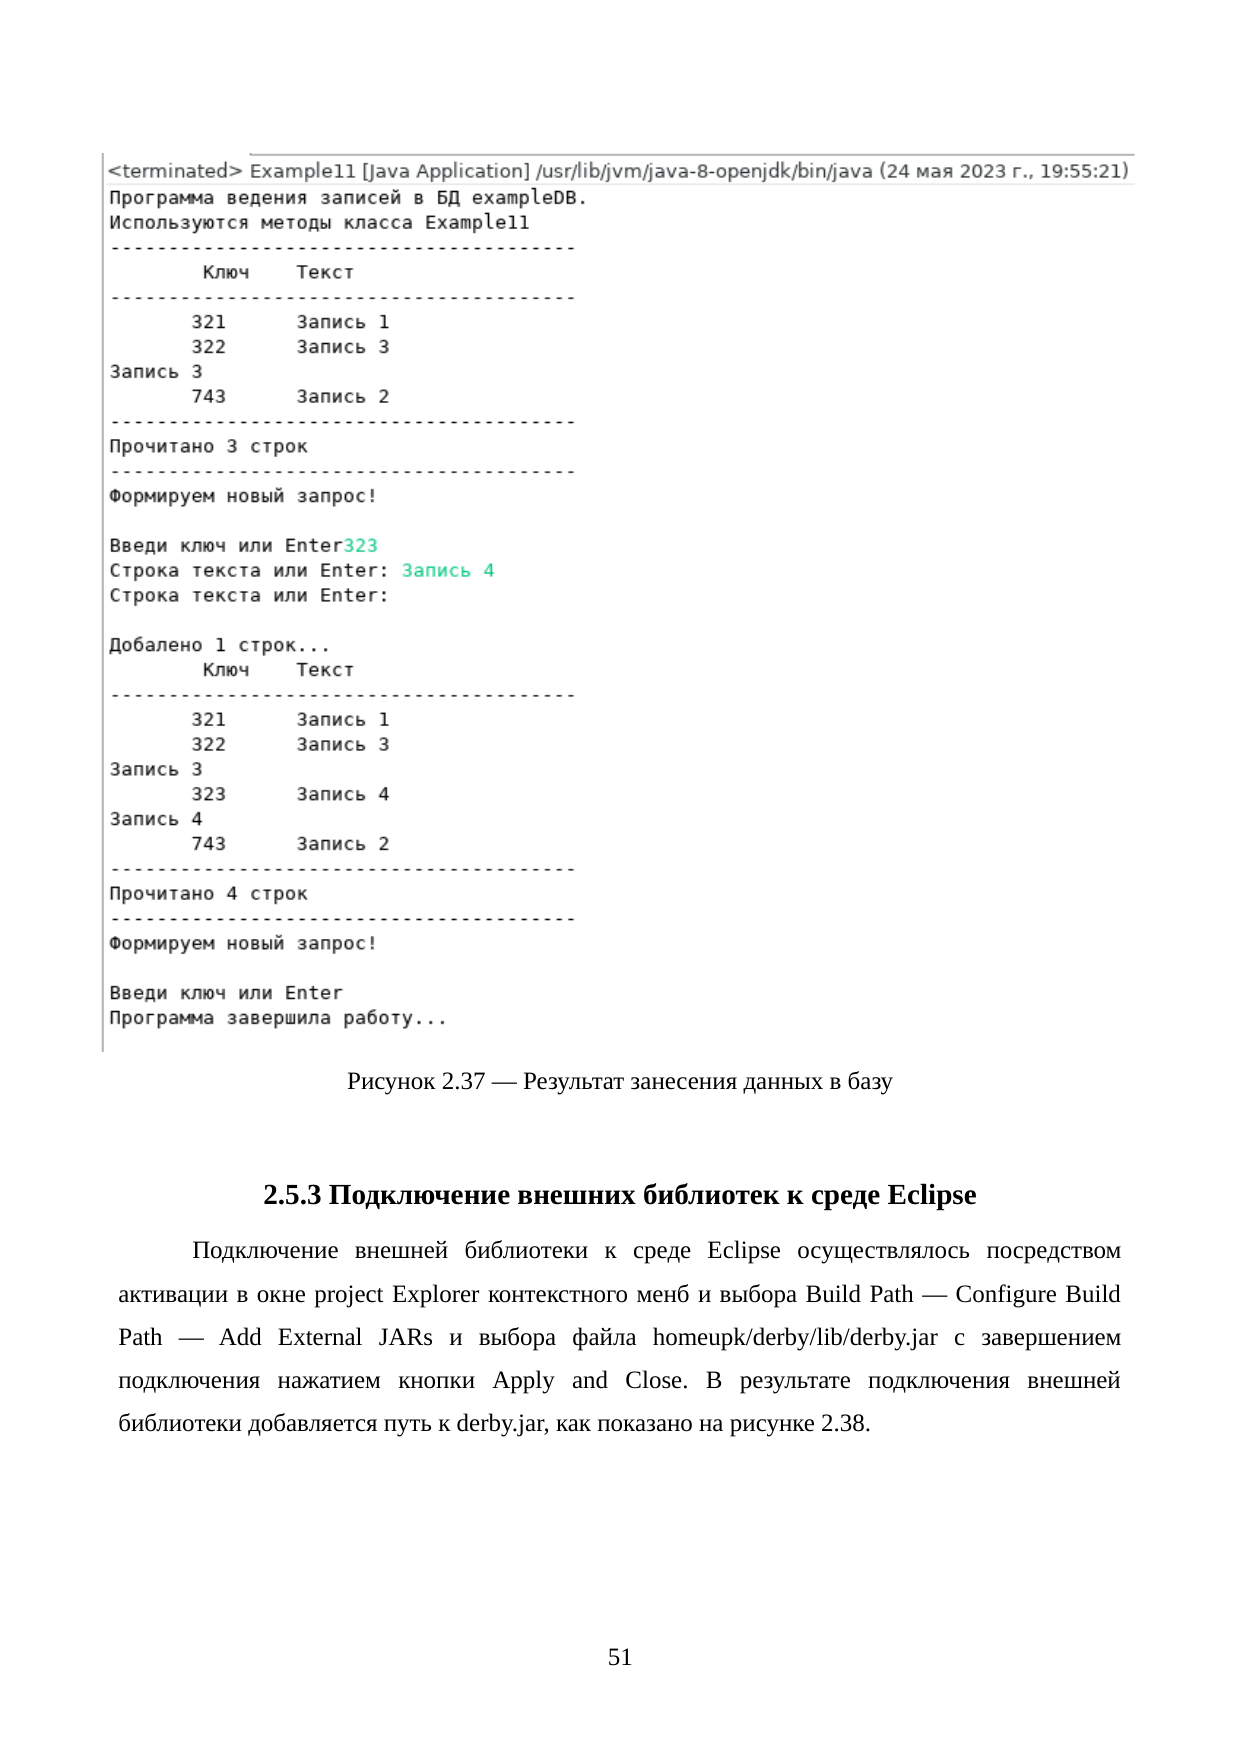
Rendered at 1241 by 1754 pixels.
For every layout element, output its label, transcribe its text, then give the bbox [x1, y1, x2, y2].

text Подключение внешней библиотеки к среде Eclipse осуществлялось посредством активации в окне project Explorer контекстного менб и выбора Build Path — Configure Build Path — Add External JARs и выбора файла homeupk/derby/lib/derby.jar с завершением подключения нажатием кнопки Apply and Close. В результате подключения внешней библиотеки добавляется путь к derby.jar, как показано на рисунке 2.38. [118, 1236, 1122, 1437]
text [118, 142, 1122, 153]
picture [101, 153, 1135, 1052]
subtitle 2.5.3 Подключение внешних библиотек к среде Eclipse [118, 1177, 1122, 1211]
text Рисунок 2.37 — Результат занесения данных в базу [118, 1052, 1122, 1094]
